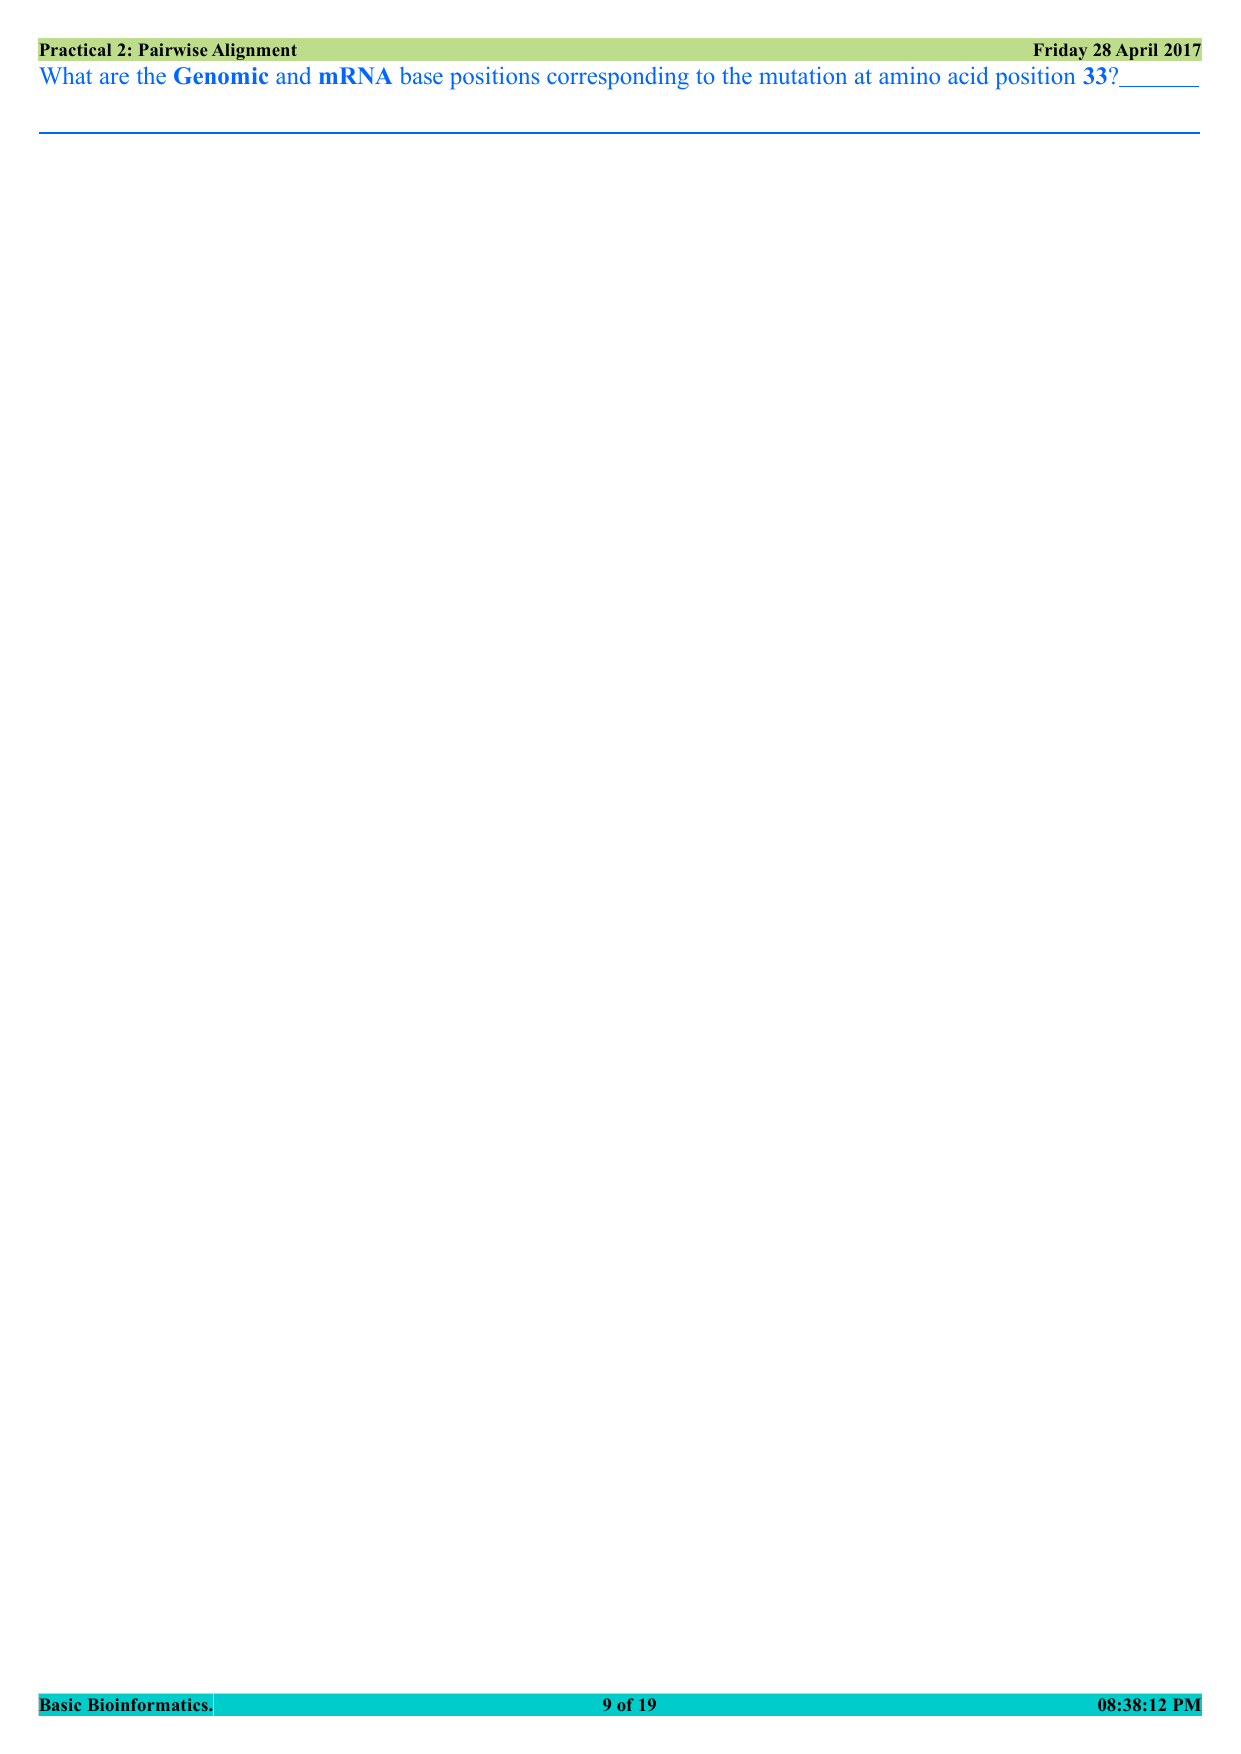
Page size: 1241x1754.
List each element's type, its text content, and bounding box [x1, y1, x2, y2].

text What are the Genomic and mRNA base positions corresponding to the mutation at amino acid position 33? [38, 61, 1202, 89]
